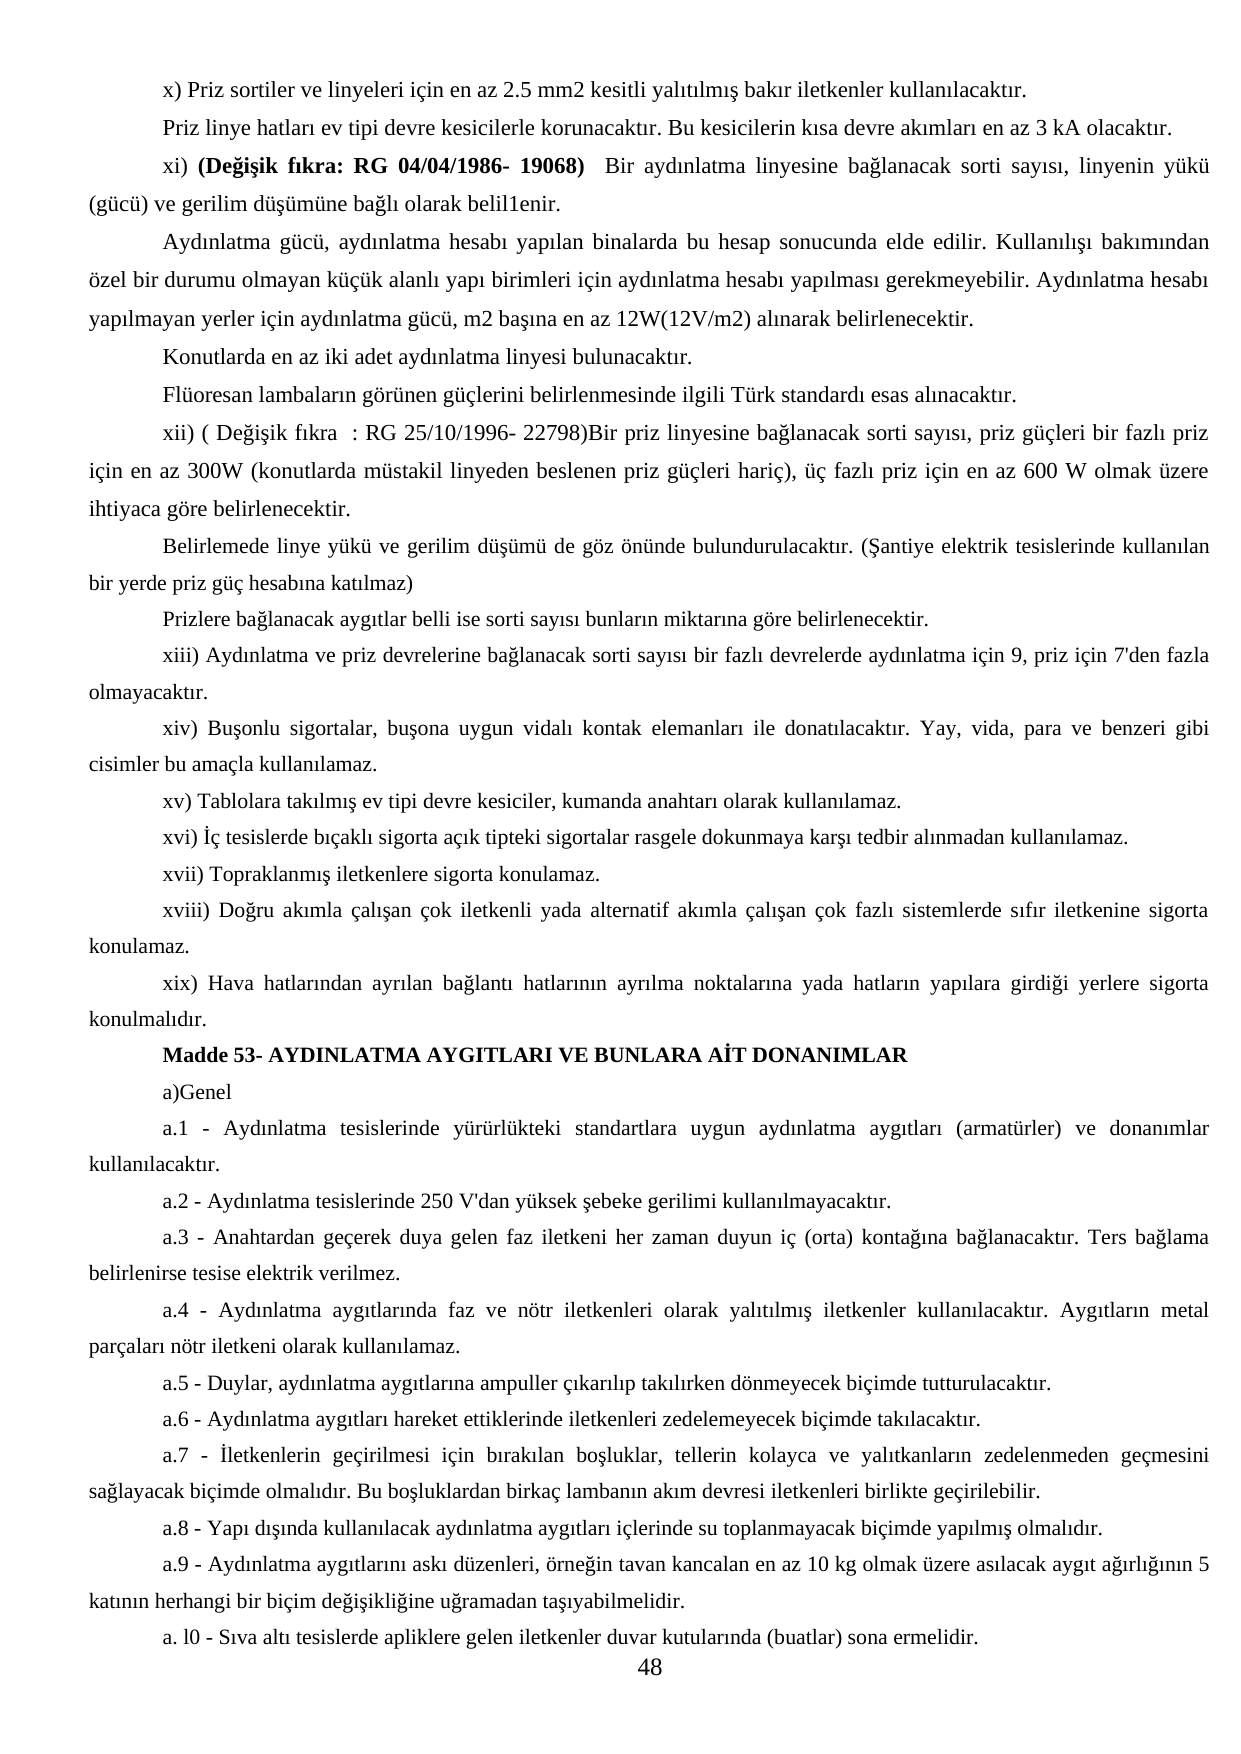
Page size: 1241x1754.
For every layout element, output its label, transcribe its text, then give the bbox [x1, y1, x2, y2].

text Prizlere bağlanacak aygıtlar belli ise sorti sayısı bunların miktarına göre belirlenecektir. [88, 607, 1211, 631]
text Aydınlatma gücü, aydınlatma hesabı yapılan binalarda bu hesap sonucunda elde edilir. Kullanılışı bakımından özel bir durumu olmayan küçük alanlı yapı birimleri için aydınlatma hesabı yapılması gerekmeyebilir. Aydınlatma hesabı yapılmayan yerler için aydınlatma gücü, m2 başına en az 12W(12V/m2) alınarak belirlenecektir. [88, 229, 1211, 331]
text a.6 - Aydınlatma aygıtları hareket ettiklerinde iletkenleri zedelemeyecek biçimde takılacaktır. [88, 1407, 1211, 1431]
text xiv) Buşonlu sigortalar, buşona uygun vidalı kontak elemanları ile donatılacaktır. Yay, vida, para ve benzeri gibi cisimler bu amaçla kullanılamaz. [88, 716, 1211, 777]
text Belirlemede linye yükü ve gerilim düşümü de göz önünde bulundurulacaktır. (Şantiye elektrik tesislerinde kullanılan bir yerde priz güç hesabına katılmaz) [88, 534, 1211, 595]
text x) Priz sortiler ve linyeleri için en az 2.5 mm2 kesitli yalıtılmış bakır iletkenler kullanılacaktır. [88, 77, 1211, 102]
text a.2 - Aydınlatma tesislerinde 250 V'dan yüksek şebeke gerilimi kullanılmayacaktır. [88, 1189, 1211, 1213]
text xi) (Değişik fıkra: RG 04/04/1986- 19068) Bir aydınlatma linyesine bağlanacak sorti sayısı, linyenin yükü (gücü) ve gerilim düşümüne bağlı olarak belil1enir. [88, 153, 1211, 217]
text Flüoresan lambaların görünen güçlerini belirlenmesinde ilgili Türk standardı esas alınacaktır. [88, 382, 1211, 407]
text xviii) Doğru akımla çalışan çok iletkenli yada alternatif akımla çalışan çok fazlı sistemlerde sıfır iletkenine sigorta konulamaz. [88, 898, 1211, 958]
text a.1 - Aydınlatma tesislerinde yürürlükteki standartlara uygun aydınlatma aygıtları (armatürler) ve donanımlar kullanılacaktır. [88, 1116, 1211, 1177]
text xiii) Aydınlatma ve priz devrelerine bağlanacak sorti sayısı bir fazlı devrelerde aydınlatma için 9, priz için 7'den fazla olmayacaktır. [88, 643, 1211, 704]
text xvi) İç tesislerde bıçaklı sigorta açık tipteki sigortalar rasgele dokunmaya karşı tedbir alınmadan kullanılamaz. [88, 825, 1211, 849]
text xv) Tablolara takılmış ev tipi devre kesiciler, kumanda anahtarı olarak kullanılamaz. [88, 789, 1211, 813]
text a.9 - Aydınlatma aygıtlarını askı düzenleri, örneğin tavan kancalan en az 10 kg olmak üzere asılacak aygıt ağırlığının 5 katının herhangi bir biçim değişikliğine uğramadan taşıyabilmelidir. [88, 1552, 1211, 1613]
text xvii) Topraklanmış iletkenlere sigorta konulamaz. [88, 861, 1211, 886]
text a)Genel [88, 1079, 1211, 1104]
text Priz linye hatları ev tipi devre kesicilerle korunacaktır. Bu kesicilerin kısa devre akımları en az 3 kA olacaktır. [88, 115, 1211, 140]
text a. l0 - Sıva altı tesislerde apliklere gelen iletkenler duvar kutularında (buatlar) sona ermelidir. [88, 1625, 1211, 1649]
text xix) Hava hatlarından ayrılan bağlantı hatlarının ayrılma noktalarına yada hatların yapılara girdiği yerlere sigorta konulmalıdır. [88, 971, 1211, 1031]
text a.5 - Duylar, aydınlatma aygıtlarına ampuller çıkarılıp takılırken dönmeyecek biçimde tutturulacaktır. [88, 1370, 1211, 1395]
text a.3 - Anahtardan geçerek duya gelen faz iletkeni her zaman duyun iç (orta) kontağına bağlanacaktır. Ters bağlama belirlenirse tesise elektrik verilmez. [88, 1225, 1211, 1286]
text a.7 - İletkenlerin geçirilmesi için bırakılan boşluklar, tellerin kolayca ve yalıtkanların zedelenmeden geçmesini sağlayacak biçimde olmalıdır. Bu boşluklardan birkaç lambanın akım devresi iletkenleri birlikte geçirilebilir. [88, 1443, 1211, 1504]
text a.4 - Aydınlatma aygıtlarında faz ve nötr iletkenleri olarak yalıtılmış iletkenler kullanılacaktır. Aygıtların metal parçaları nötr iletkeni olarak kullanılamaz. [88, 1298, 1211, 1358]
text xii) ( Değişik fıkra : RG 25/10/1996- 22798)Bir priz linyesine bağlanacak sorti sayısı, priz güçleri bir fazlı priz için en az 300W (konutlarda müstakil linyeden beslenen priz güçleri hariç), üç fazlı priz için en az 600 W olmak üzere ihtiyaca göre belirlenecektir. [88, 420, 1211, 522]
text a.8 - Yapı dışında kullanılacak aydınlatma aygıtları içlerinde su toplanmayacak biçimde yapılmış olmalıdır. [88, 1516, 1211, 1540]
text Konutlarda en az iki adet aydınlatma linyesi bulunacaktır. [88, 344, 1211, 369]
text Madde 53- AYDINLATMA AYGITLARI VE BUNLARA AİT DONANIMLAR [88, 1043, 1211, 1067]
